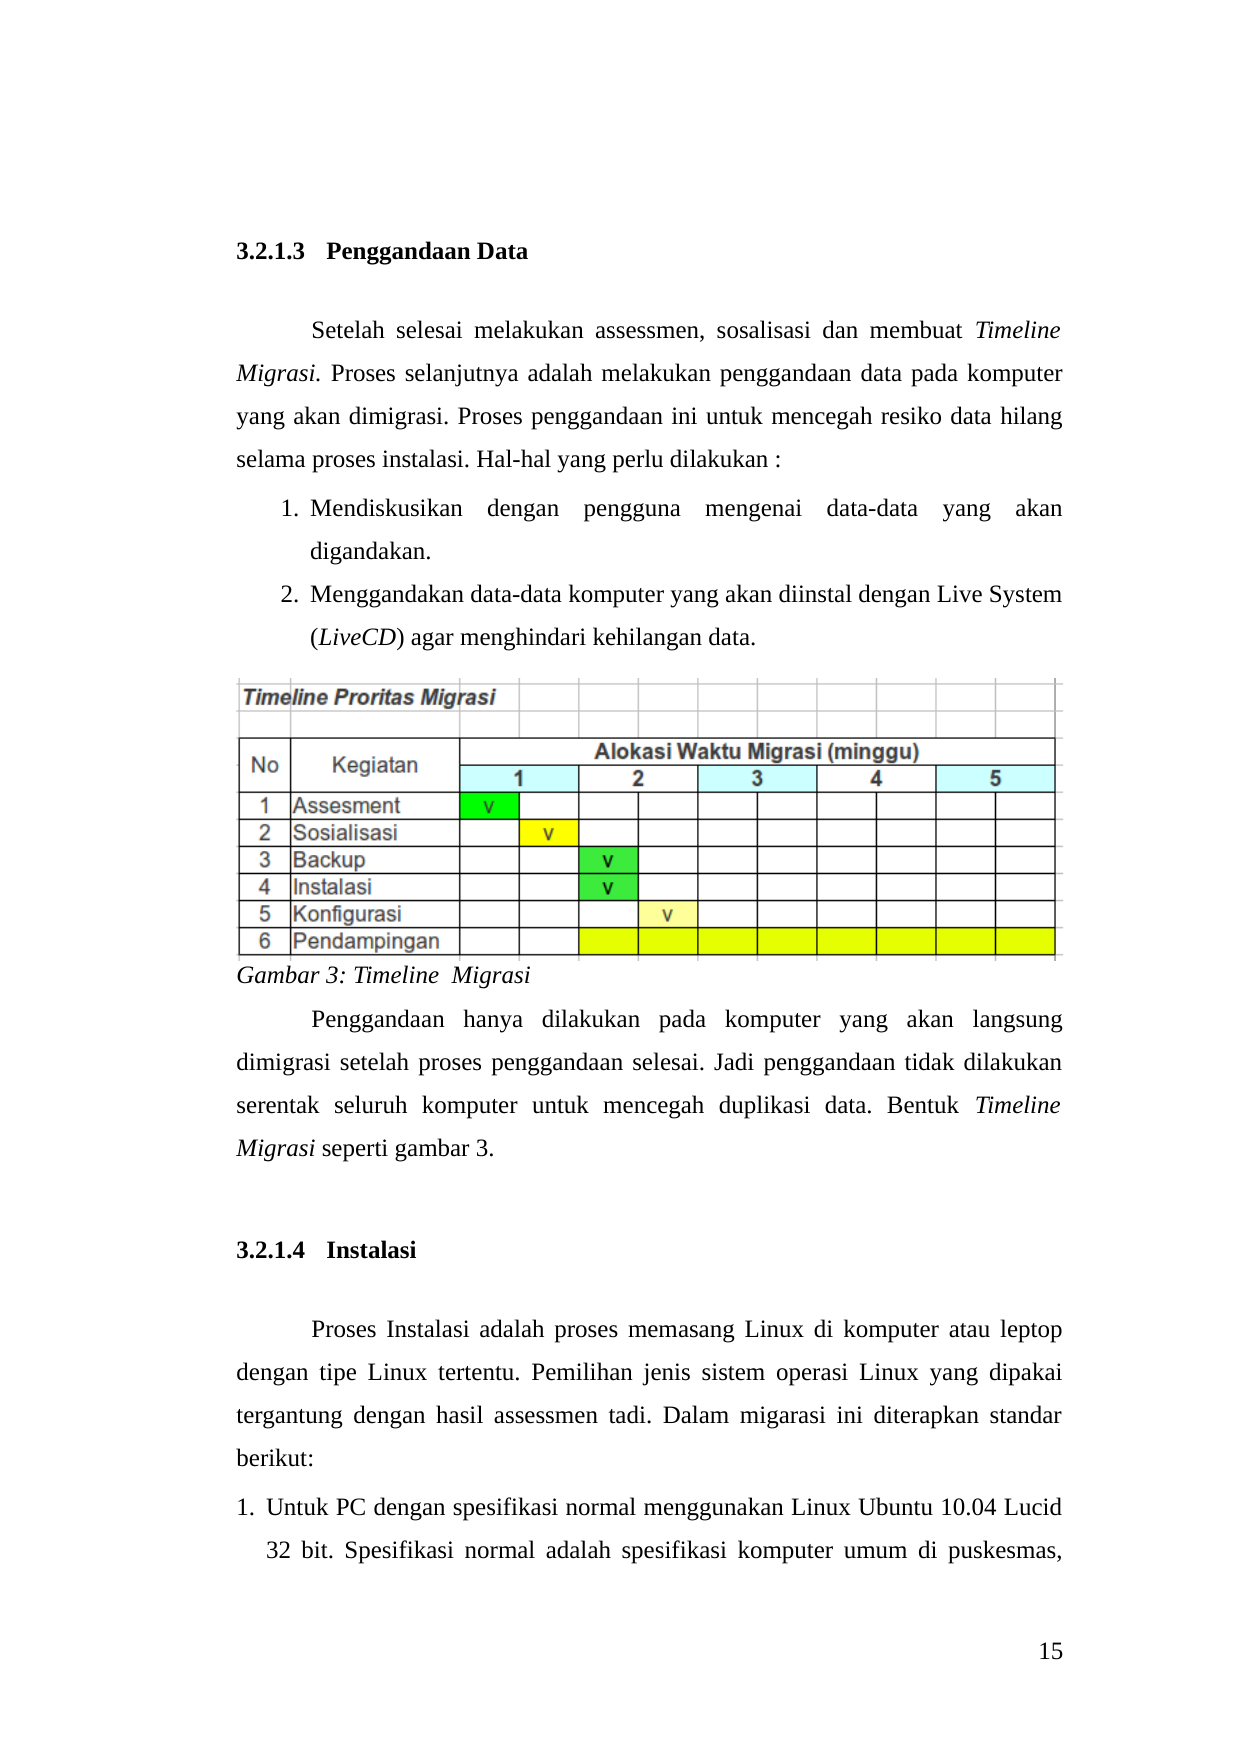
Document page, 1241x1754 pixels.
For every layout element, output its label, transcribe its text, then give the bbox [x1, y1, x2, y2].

text Setelah selesai melakukan assessmen, sosalisasi dan membuat Timeline Migrasi. Proses selanjutnya adalah melakukan penggandaan data pada komputer yang akan dimigrasi. Proses penggandaan ini untuk mencegah resiko data hilang selama proses instalasi. Hal-hal yang perlu dilakukan : [236, 315, 1063, 473]
list Mendiskusikan dengan pengguna mengenai data-data yang akan digandakan. [280, 493, 1063, 565]
subtitle Penggandaan Data [236, 236, 1063, 265]
subtitle Instalasi [236, 1235, 1063, 1264]
text Penggandaan hanya dilakukan pada komputer yang akan langsung dimigrasi setelah proses penggandaan selesai. Jadi penggandaan tidak dilakukan serentak seluruh komputer untuk mencegah duplikasi data. Bentuk Timeline Migrasi seperti gambar 3. [236, 989, 1063, 1162]
text Proses Instalasi adalah proses memasang Linux di komputer atau leptop dengan tipe Linux tertentu. Pemilihan jenis sistem operasi Linux yang dipakai tergantung dengan hasil assessmen tadi. Dalam migarasi ini diterapkan standar berikut: [236, 1314, 1063, 1472]
picture [236, 678, 1064, 961]
list Untuk PC dengan spesifikasi normal menggunakan Linux Ubuntu 10.04 Lucid 32 bit. Spesifikasi normal adalah spesifikasi komputer umum di puskesmas, [236, 1492, 1063, 1564]
text Gambar 3: Timeline Migrasi [236, 961, 1063, 989]
text [236, 666, 1063, 678]
list Menggandakan data-data komputer yang akan diinstal dengan Live System (LiveCD) agar menghindari kehilangan data. [280, 579, 1063, 651]
